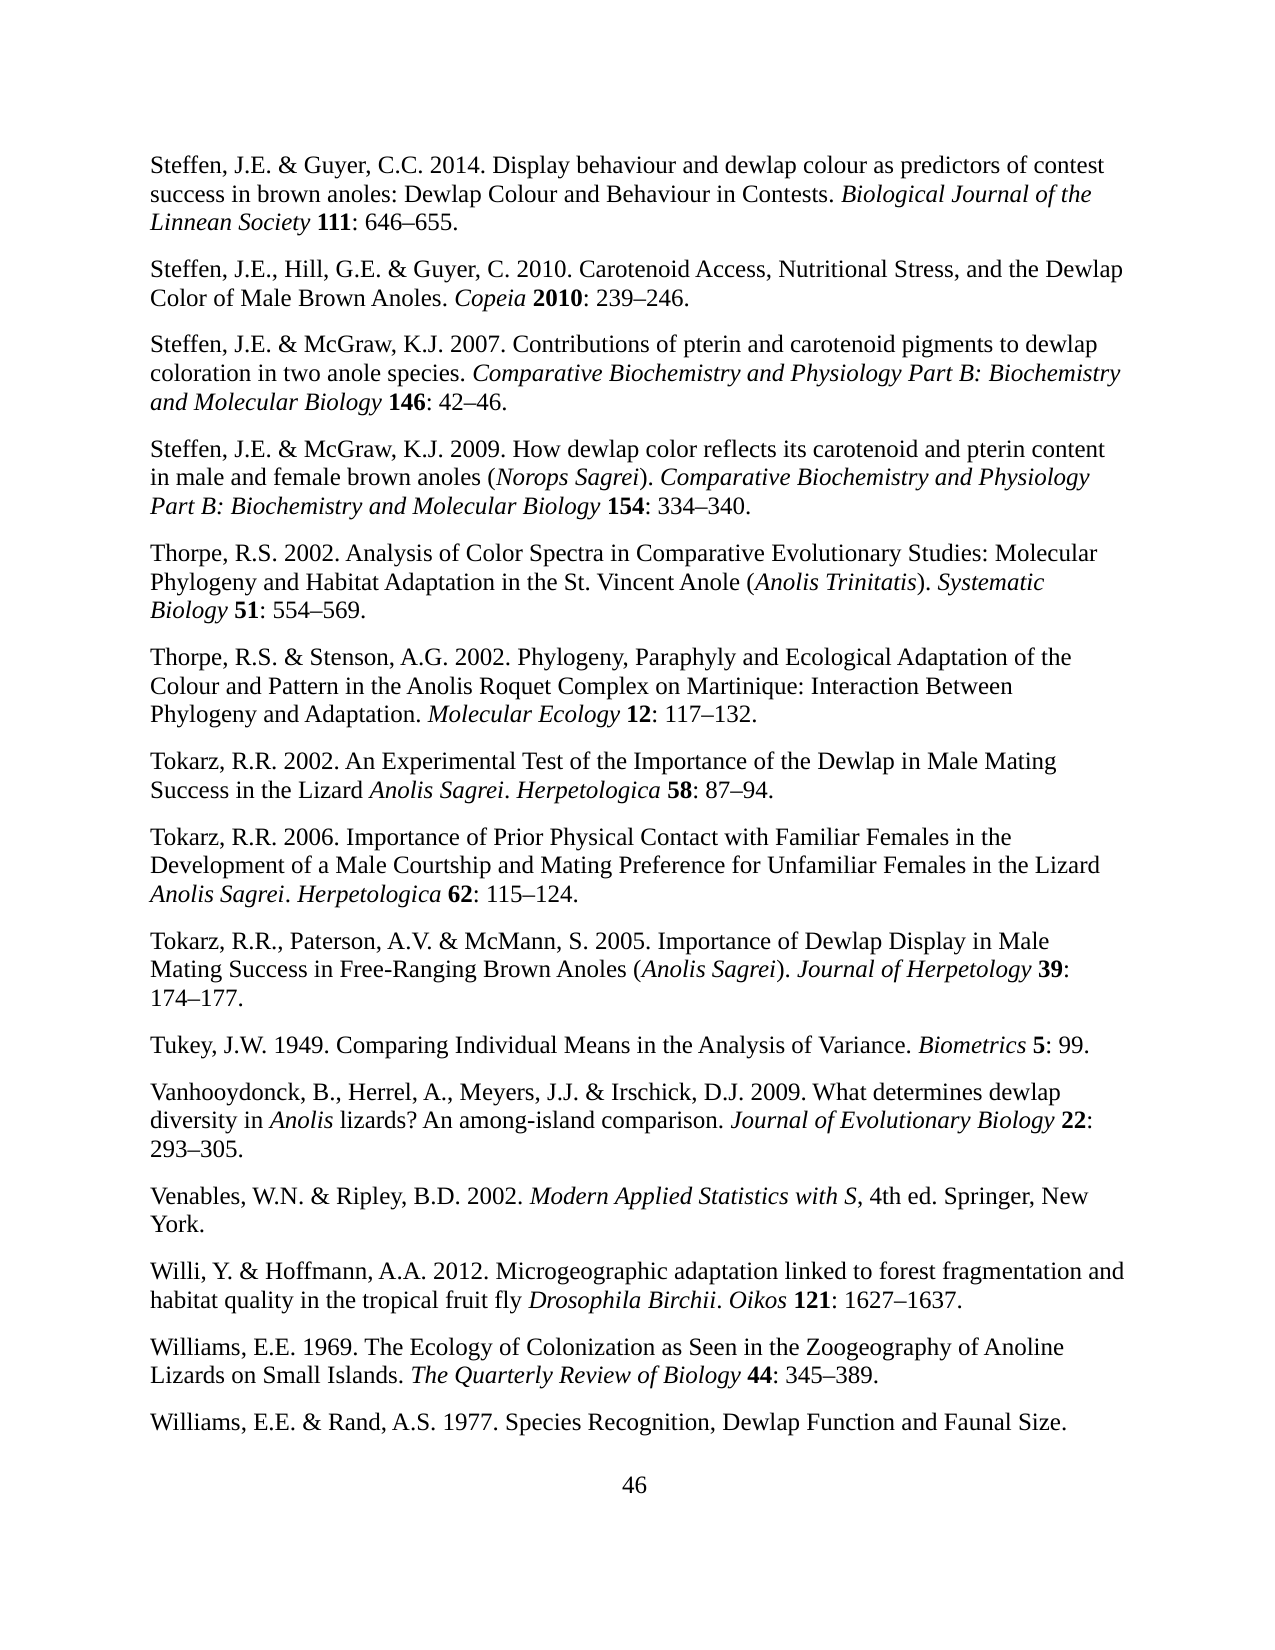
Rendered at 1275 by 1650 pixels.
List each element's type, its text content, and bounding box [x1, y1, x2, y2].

text Venables, W.N. & Ripley, B.D. 2002. Modern Applied Statistics with S, 4th ed. Springer, New York. [150, 1181, 1125, 1238]
text Steffen, J.E. & McGraw, K.J. 2007. Contributions of pterin and carotenoid pigments to dewlap coloration in two anole species. Comparative Biochemistry and Physiology Part B: Biochemistry and Molecular Biology 146: 42–46. [150, 329, 1125, 416]
text Tukey, J.W. 1949. Comparing Individual Means in the Analysis of Variance. Biometrics 5: 99. [150, 1030, 1125, 1059]
text Tokarz, R.R. 2006. Importance of Prior Physical Contact with Familiar Females in the Development of a Male Courtship and Mating Preference for Unfamiliar Females in the Lizard Anolis Sagrei. Herpetologica 62: 115–124. [150, 822, 1125, 908]
text Steffen, J.E., Hill, G.E. & Guyer, C. 2010. Carotenoid Access, Nutritional Stress, and the Dewlap Color of Male Brown Anoles. Copeia 2010: 239–246. [150, 254, 1125, 312]
text Steffen, J.E. & McGraw, K.J. 2009. How dewlap color reflects its carotenoid and pterin content in male and female brown anoles (Norops Sagrei). Comparative Biochemistry and Physiology Part B: Biochemistry and Molecular Biology 154: 334–340. [150, 434, 1125, 520]
text Thorpe, R.S. 2002. Analysis of Color Spectra in Comparative Evolutionary Studies: Molecular Phylogeny and Habitat Adaptation in the St. Vincent Anole (Anolis Trinitatis). Systematic Biology 51: 554–569. [150, 538, 1125, 624]
text Tokarz, R.R., Paterson, A.V. & McMann, S. 2005. Importance of Dewlap Display in Male Mating Success in Free-Ranging Brown Anoles (Anolis Sagrei). Journal of Herpetology 39: 174–177. [150, 926, 1125, 1012]
text Thorpe, R.S. & Stenson, A.G. 2002. Phylogeny, Paraphyly and Ecological Adaptation of the Colour and Pattern in the Anolis Roquet Complex on Martinique: Interaction Between Phylogeny and Adaptation. Molecular Ecology 12: 117–132. [150, 642, 1125, 728]
text Vanhooydonck, B., Herrel, A., Meyers, J.J. & Irschick, D.J. 2009. What determines dewlap diversity in Anolis lizards? An among-island comparison. Journal of Evolutionary Biology 22: 293–305. [150, 1077, 1125, 1163]
text Tokarz, R.R. 2002. An Experimental Test of the Importance of the Dewlap in Male Mating Success in the Lizard Anolis Sagrei. Herpetologica 58: 87–94. [150, 746, 1125, 804]
text Williams, E.E. & Rand, A.S. 1977. Species Recognition, Dewlap Function and Faunal Size. [150, 1407, 1125, 1436]
text Williams, E.E. 1969. The Ecology of Colonization as Seen in the Zoogeography of Anoline Lizards on Small Islands. The Quarterly Review of Biology 44: 345–389. [150, 1332, 1125, 1389]
text Steffen, J.E. & Guyer, C.C. 2014. Display behaviour and dewlap colour as predictors of contest success in brown anoles: Dewlap Colour and Behaviour in Contests. Biological Journal of the Linnean Society 111: 646–655. [150, 150, 1125, 236]
text Willi, Y. & Hoffmann, A.A. 2012. Microgeographic adaptation linked to forest fragmentation and habitat quality in the tropical fruit fly Drosophila Birchii. Oikos 121: 1627–1637. [150, 1256, 1125, 1314]
